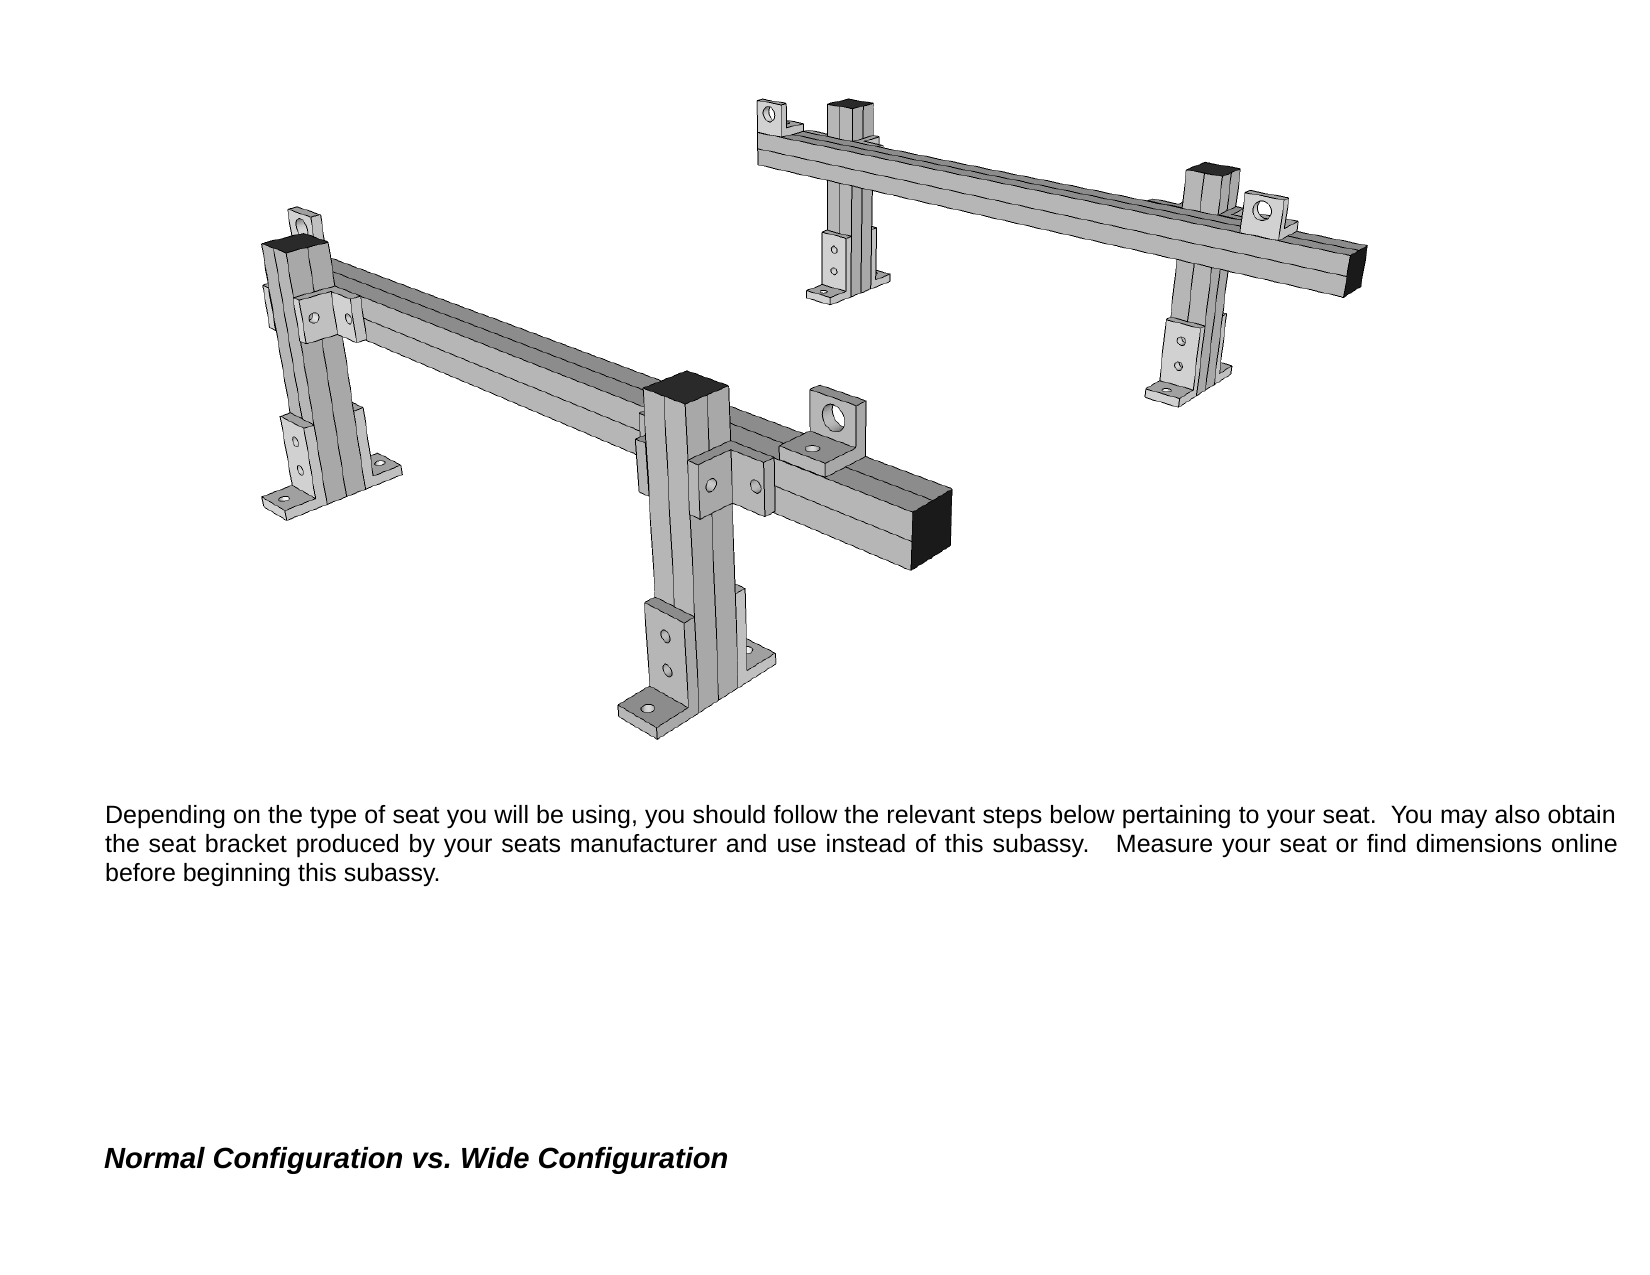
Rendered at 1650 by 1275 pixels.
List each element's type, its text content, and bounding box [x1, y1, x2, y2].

subtitle Normal Configuration vs. Wide Configuration [30, 1141, 1620, 1175]
text Depending on the type of seat you will be using, you should follow the relevant steps below pertaining to your seat. You may also obtain the seat bracket produced by your seats manufacturer and use instead of this subassy. Measure your seat or find dimensions online before beginning this subassy. [105, 800, 1620, 886]
picture [30, 37, 1620, 800]
